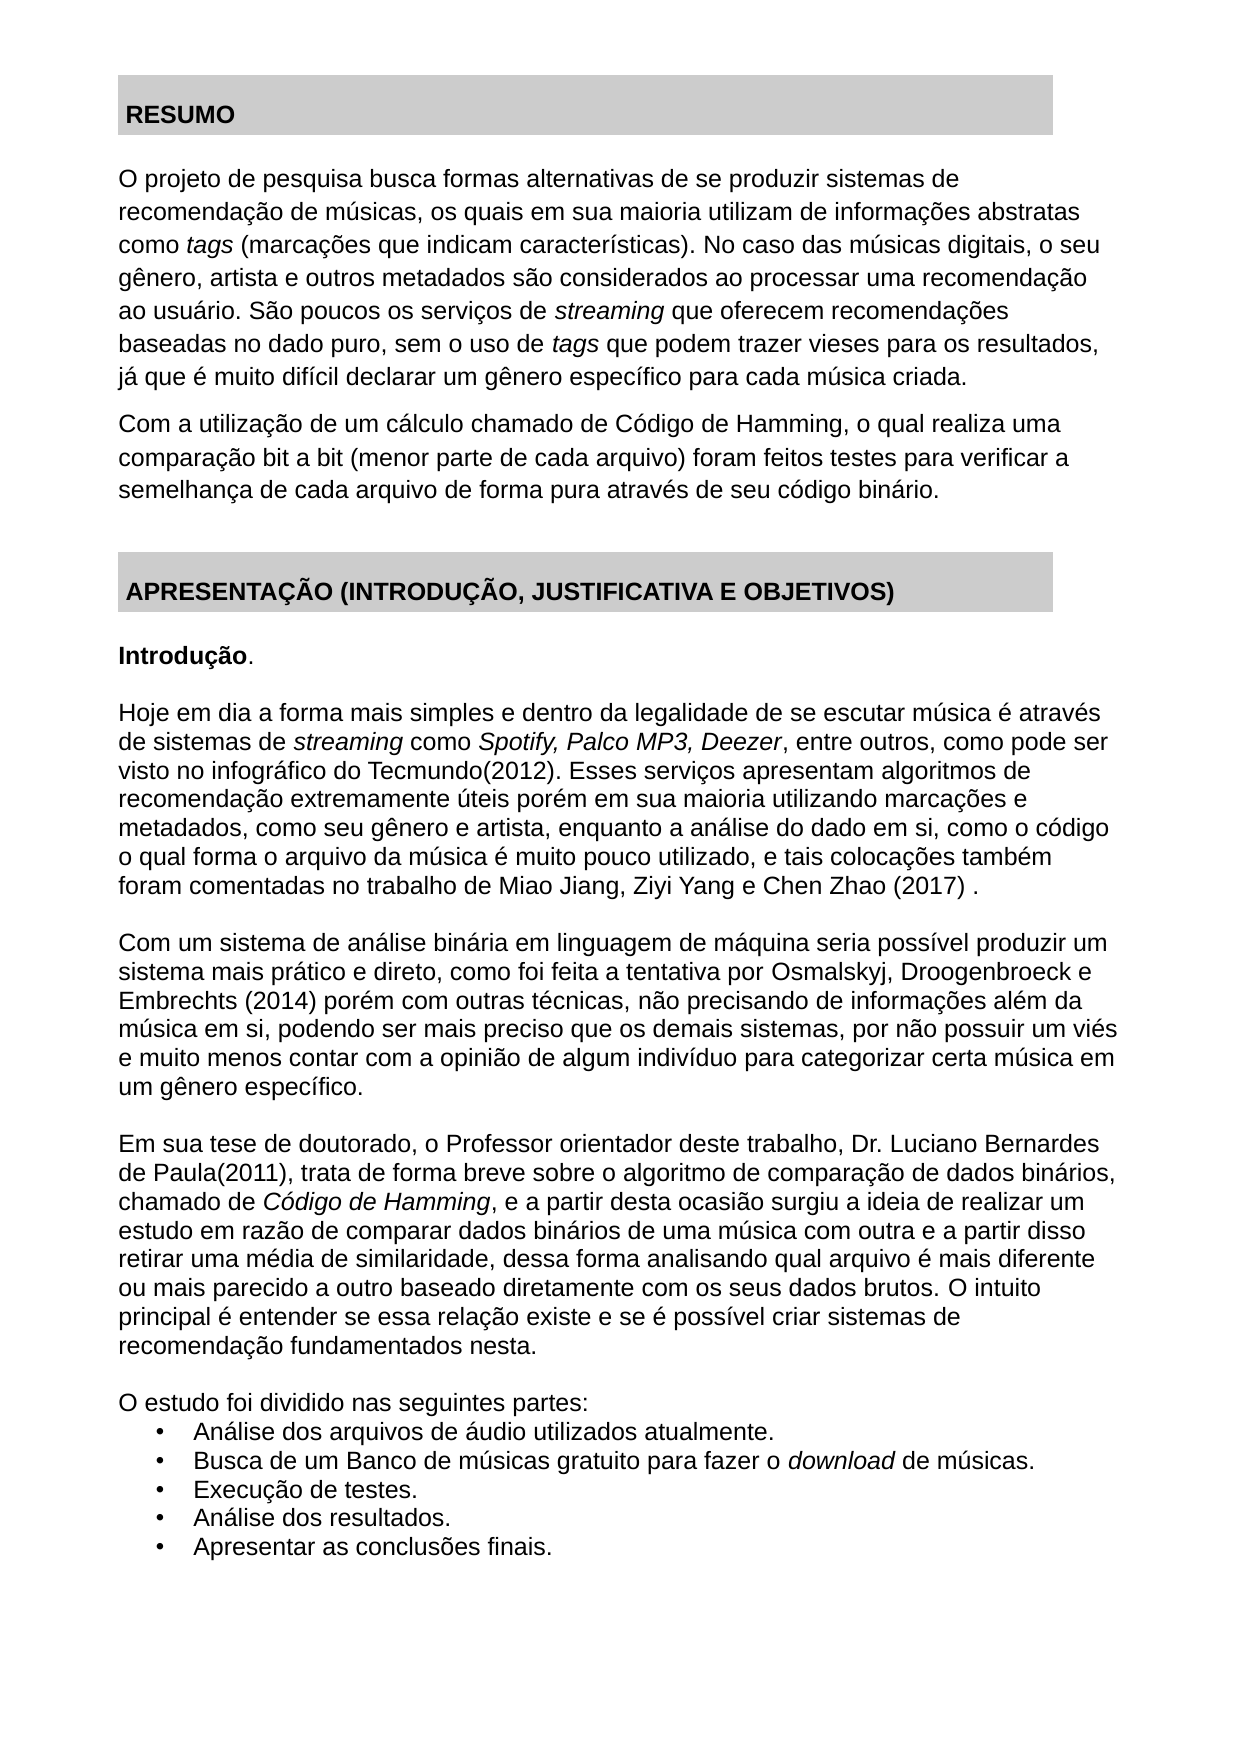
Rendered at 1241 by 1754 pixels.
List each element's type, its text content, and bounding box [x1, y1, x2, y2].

text Hoje em dia a forma mais simples e dentro da legalidade de se escutar música é através de sistemas de streaming como Spotify, Palco MP3, Deezer, entre outros, como pode ser visto no infográfico do Tecmundo(2012). Esses serviços apresentam algoritmos de recomendação extremamente úteis porém em sua maioria utilizando marcações e metadados, como seu gênero e artista, enquanto a análise do dado em si, como o código o qual forma o arquivo da música é muito pouco utilizado, e tais colocações também foram comentadas no trabalho de Miao Jiang, Ziyi Yang e Chen Zhao (2017) . [118, 698, 1122, 899]
list Apresentar as conclusões finais. [156, 1532, 1122, 1561]
list Busca de um Banco de músicas gratuito para fazer o download de músicas. [156, 1446, 1122, 1474]
text O projeto de pesquisa busca formas alternativas de se produzir sistemas de recomendação de músicas, os quais em sua maioria utilizam de informações abstratas como tags (marcações que indicam características). No caso das músicas digitais, o seu gênero, artista e outros metadados são considerados ao processar uma recomendação ao usuário. São poucos os serviços de streaming que oferecem recomendações baseadas no dado puro, sem o uso de tags que podem trazer vieses para os resultados, já que é muito difícil declarar um gênero específico para cada música criada. [118, 164, 1122, 391]
list Análise dos arquivos de áudio utilizados atualmente. [156, 1417, 1122, 1446]
text Com a utilização de um cálculo chamado de Código de Hamming, o qual realiza uma comparação bit a bit (menor parte de cada arquivo) foram feitos testes para verificar a semelhança de cada arquivo de forma pura através de seu código binário. [118, 409, 1122, 504]
table_header RESUMO [118, 75, 1053, 135]
text Em sua tese de doutorado, o Professor orientador deste trabalho, Dr. Luciano Bernardes de Paula(2011), trata de forma breve sobre o algoritmo de comparação de dados binários, chamado de Código de Hamming, e a partir desta ocasião surgiu a ideia de realizar um estudo em razão de comparar dados binários de uma música com outra e a partir disso retirar uma média de similaridade, dessa forma analisando qual arquivo é mais diferente ou mais parecido a outro baseado diretamente com os seus dados brutos. O intuito principal é entender se essa relação existe e se é possível criar sistemas de recomendação fundamentados nesta. [118, 1129, 1122, 1359]
list Análise dos resultados. [156, 1503, 1122, 1532]
text O estudo foi dividido nas seguintes partes: [118, 1388, 1122, 1417]
text Com um sistema de análise binária em linguagem de máquina seria possível produzir um sistema mais prático e direto, como foi feita a tentativa por Osmalskyj, Droogenbroeck e Embrechts (2014) porém com outras técnicas, não precisando de informações além da música em si, podendo ser mais preciso que os demais sistemas, por não possuir um viés e muito menos contar com a opinião de algum indivíduo para categorizar certa música em um gênero específico. [118, 928, 1122, 1101]
text Introdução. [118, 641, 1122, 669]
list Execução de testes. [156, 1474, 1122, 1503]
table_header APRESENTAÇÃO (INTRODUÇÃO, JUSTIFICATIVA E OBJETIVOS) [118, 552, 1053, 612]
